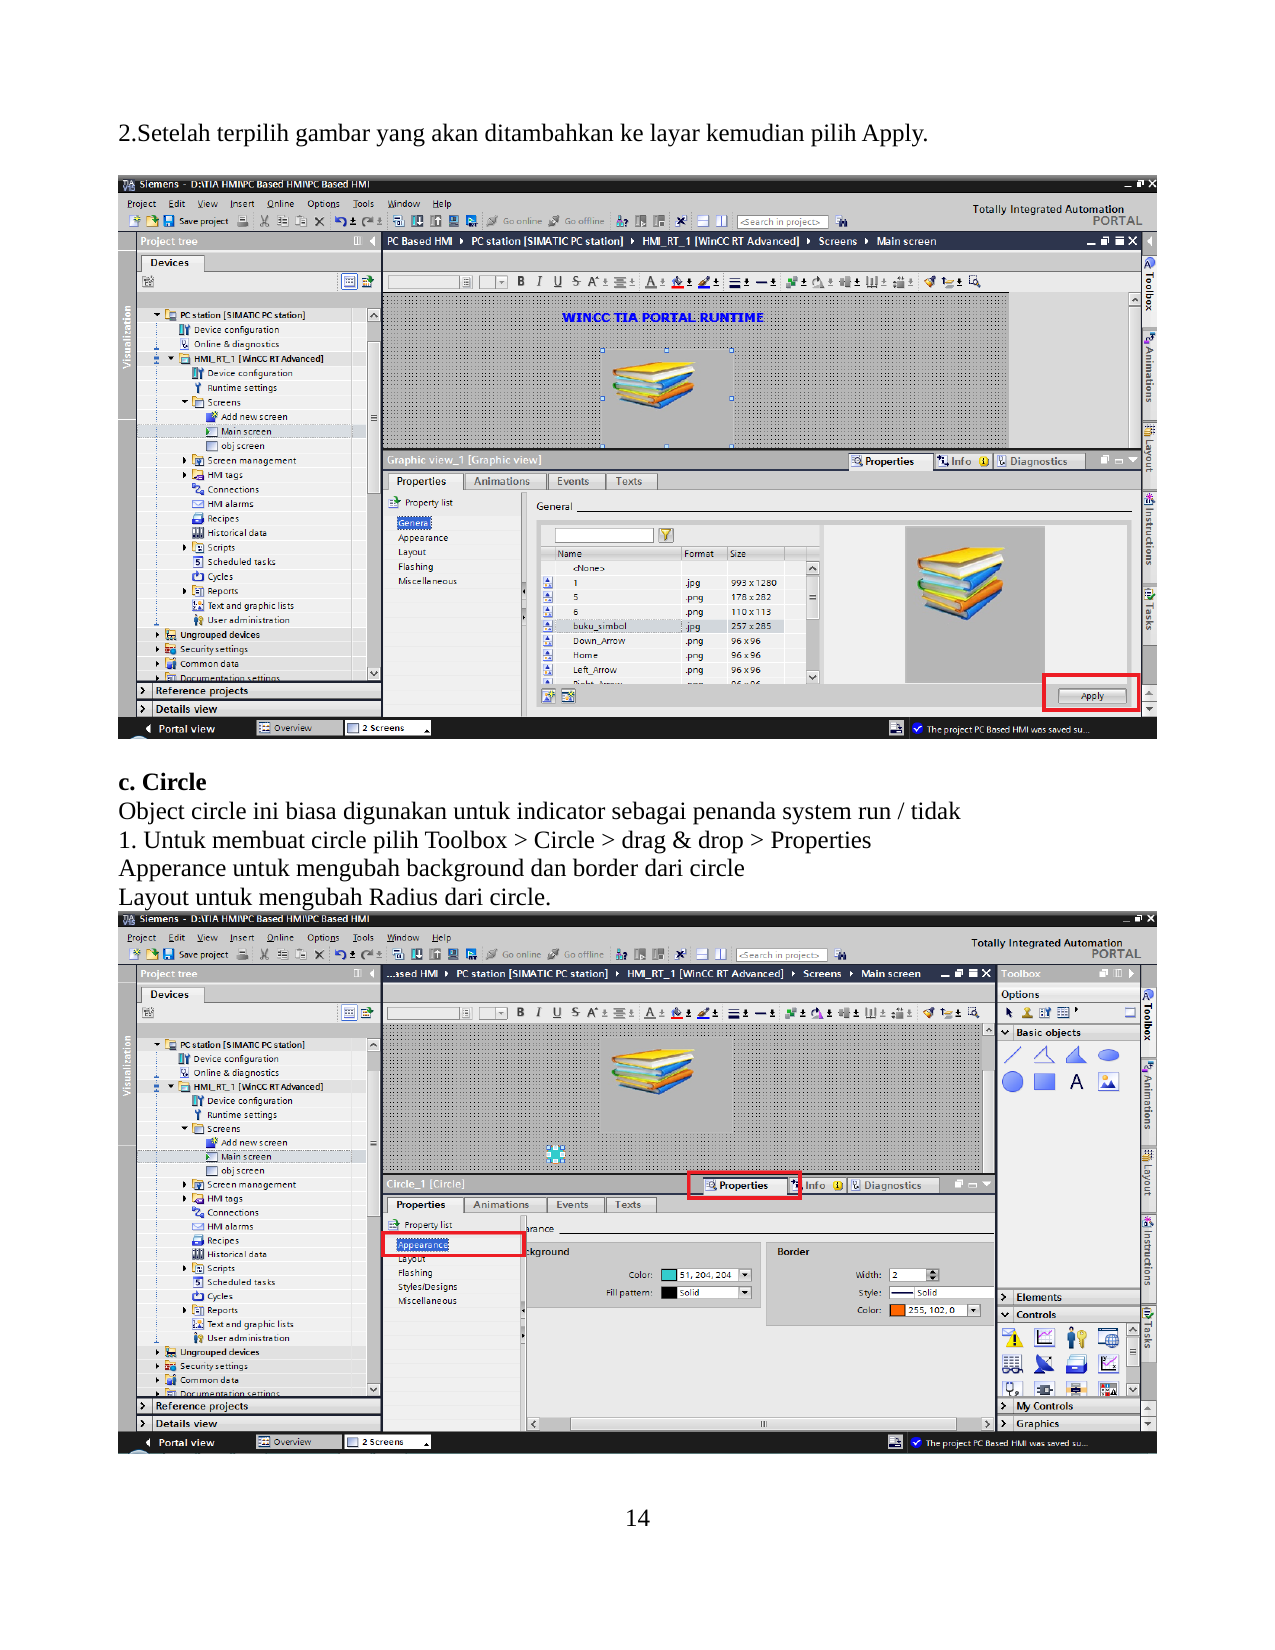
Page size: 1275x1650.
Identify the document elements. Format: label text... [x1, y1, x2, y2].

text Layout untuk mengubah Radius dari circle. [118, 882, 1157, 911]
text Object circle ini biasa digunakan untuk indicator sebagai penanda system run / tidak [118, 796, 1157, 825]
text c. Circle [118, 767, 1157, 796]
picture [118, 175, 1157, 739]
picture [118, 911, 1157, 1454]
text 2.Setelah terpilih gambar yang akan ditambahkan ke layar kemudian pilih Apply. [118, 118, 1157, 147]
text 1. Untuk membuat circle pilih Toolbox > Circle > drag & drop > Properties [118, 825, 1157, 853]
text Apperance untuk mengubah background dan border dari circle [118, 853, 1157, 882]
